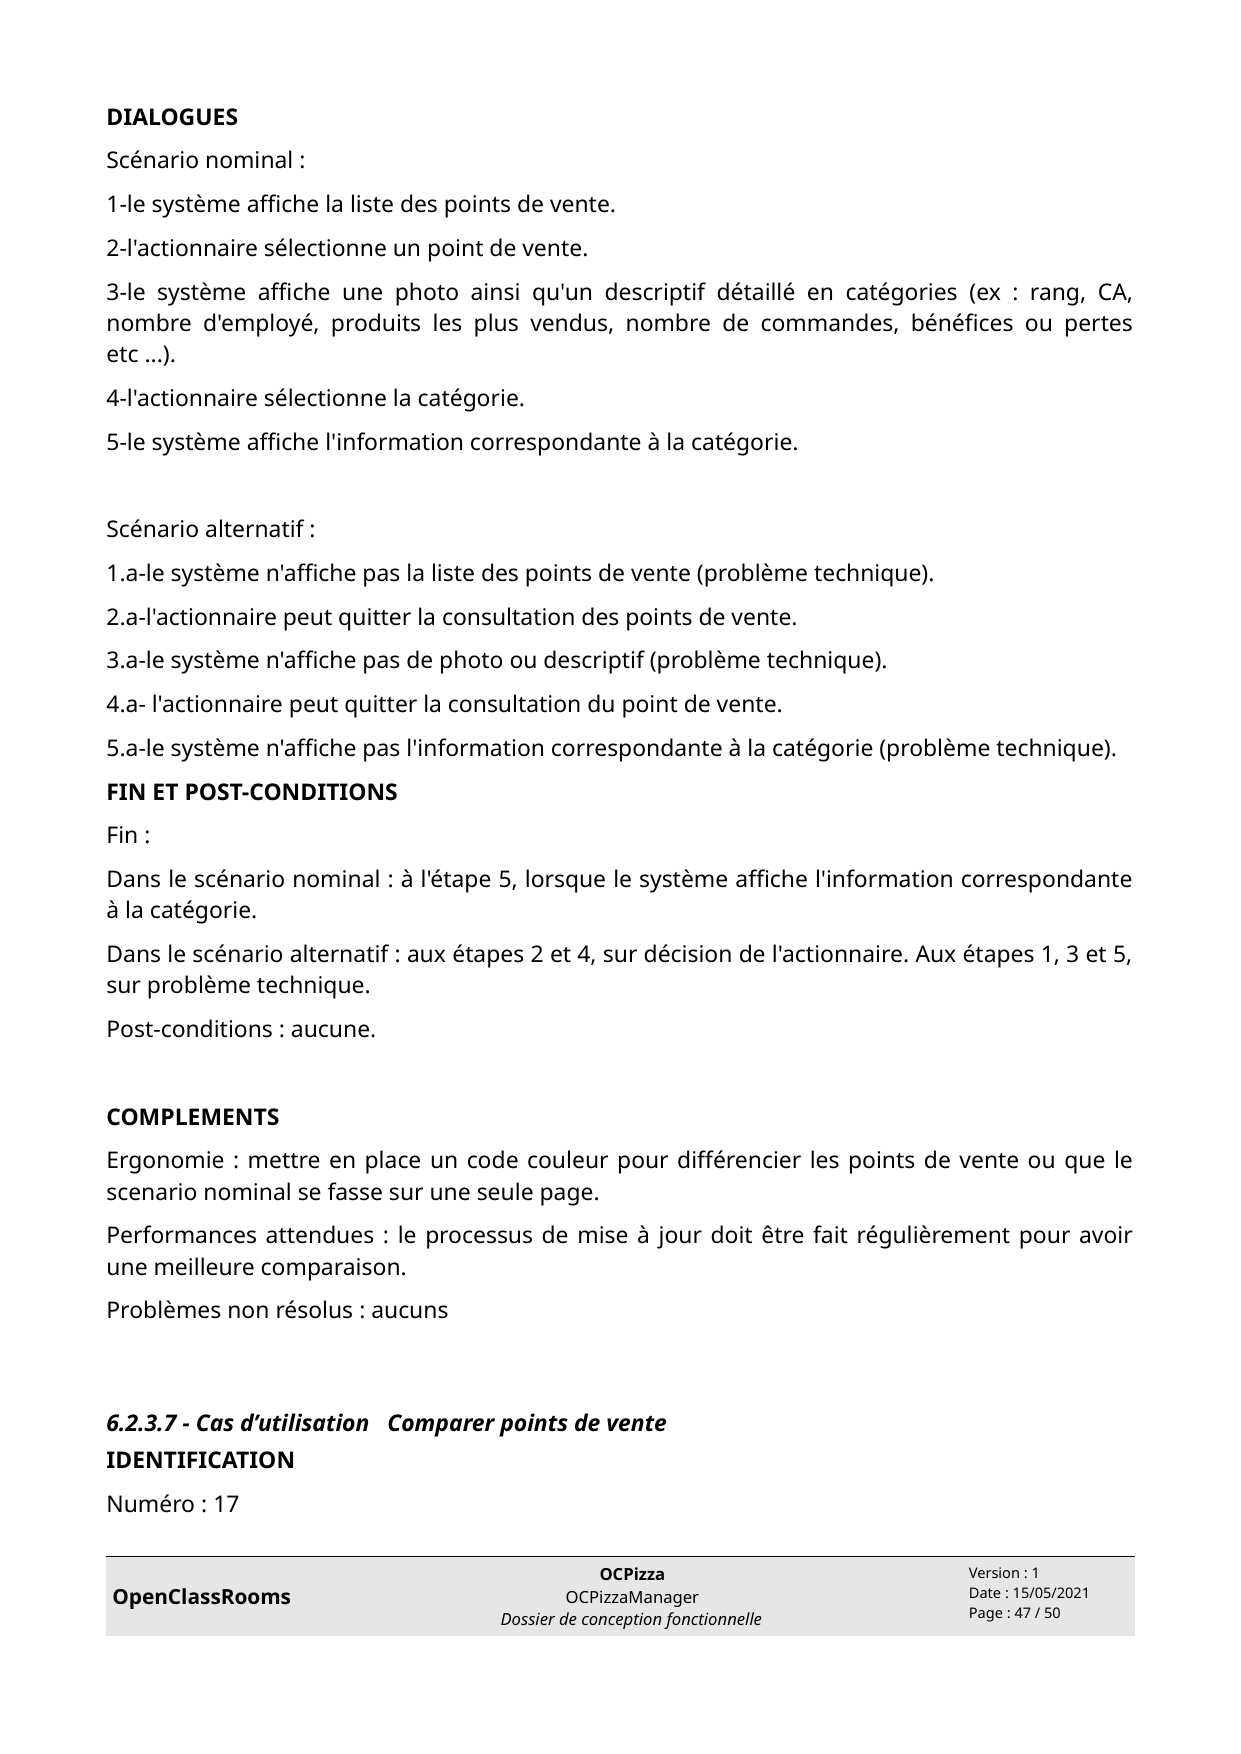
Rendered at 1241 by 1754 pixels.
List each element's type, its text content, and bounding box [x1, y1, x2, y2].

text Dans le scénario nominal : à l'étape 5, lorsque le système affiche l'information correspondante à la catégorie. [106, 863, 1134, 925]
text 2.a-l'actionnaire peut quitter la consultation des points de vente. [106, 600, 1134, 632]
text DIALOGUES [106, 100, 1134, 132]
text FIN ET POST-CONDITIONS [106, 775, 1134, 807]
text 1-le système affiche la liste des points de vente. [106, 188, 1134, 219]
text Numéro : 17 [106, 1488, 1134, 1519]
text 5-le système affiche l'information correspondante à la catégorie. [106, 425, 1134, 457]
text 1.a-le système n'affiche pas la liste des points de vente (problème technique). [106, 557, 1134, 588]
text 3-le système affiche une photo ainsi qu'un descriptif détaillé en catégories (ex : rang, CA, nombre d'employé, produits les plus vendus, nombre de commandes, bénéfices ou pertes etc ...). [106, 275, 1134, 369]
text Scénario alternatif : [106, 513, 1134, 544]
text 3.a-le système n'affiche pas de photo ou descriptif (problème technique). [106, 644, 1134, 675]
subtitle Cas d’utilisation Comparer points de vente [106, 1407, 1134, 1438]
text 2-l'actionnaire sélectionne un point de vente. [106, 232, 1134, 263]
text Post-conditions : aucune. [106, 1013, 1134, 1044]
text Performances attendues : le processus de mise à jour doit être fait régulièrement pour avoir une meilleure comparaison. [106, 1219, 1134, 1282]
text Fin : [106, 819, 1134, 850]
text 4.a- l'actionnaire peut quitter la consultation du point de vente. [106, 688, 1134, 719]
text Problèmes non résolus : aucuns [106, 1294, 1134, 1325]
text Scénario nominal : [106, 144, 1134, 175]
text Dans le scénario alternatif : aux étapes 2 et 4, sur décision de l'actionnaire. Aux étapes 1, 3 et 5, sur problème technique. [106, 938, 1134, 1000]
text Ergonomie : mettre en place un code couleur pour différencier les points de vente ou que le scenario nominal se fasse sur une seule page. [106, 1144, 1134, 1207]
text 4-l'actionnaire sélectionne la catégorie. [106, 382, 1134, 413]
text COMPLEMENTS [106, 1100, 1134, 1132]
text 5.a-le système n'affiche pas l'information correspondante à la catégorie (problème technique). [106, 732, 1134, 763]
text IDENTIFICATION [106, 1444, 1134, 1475]
